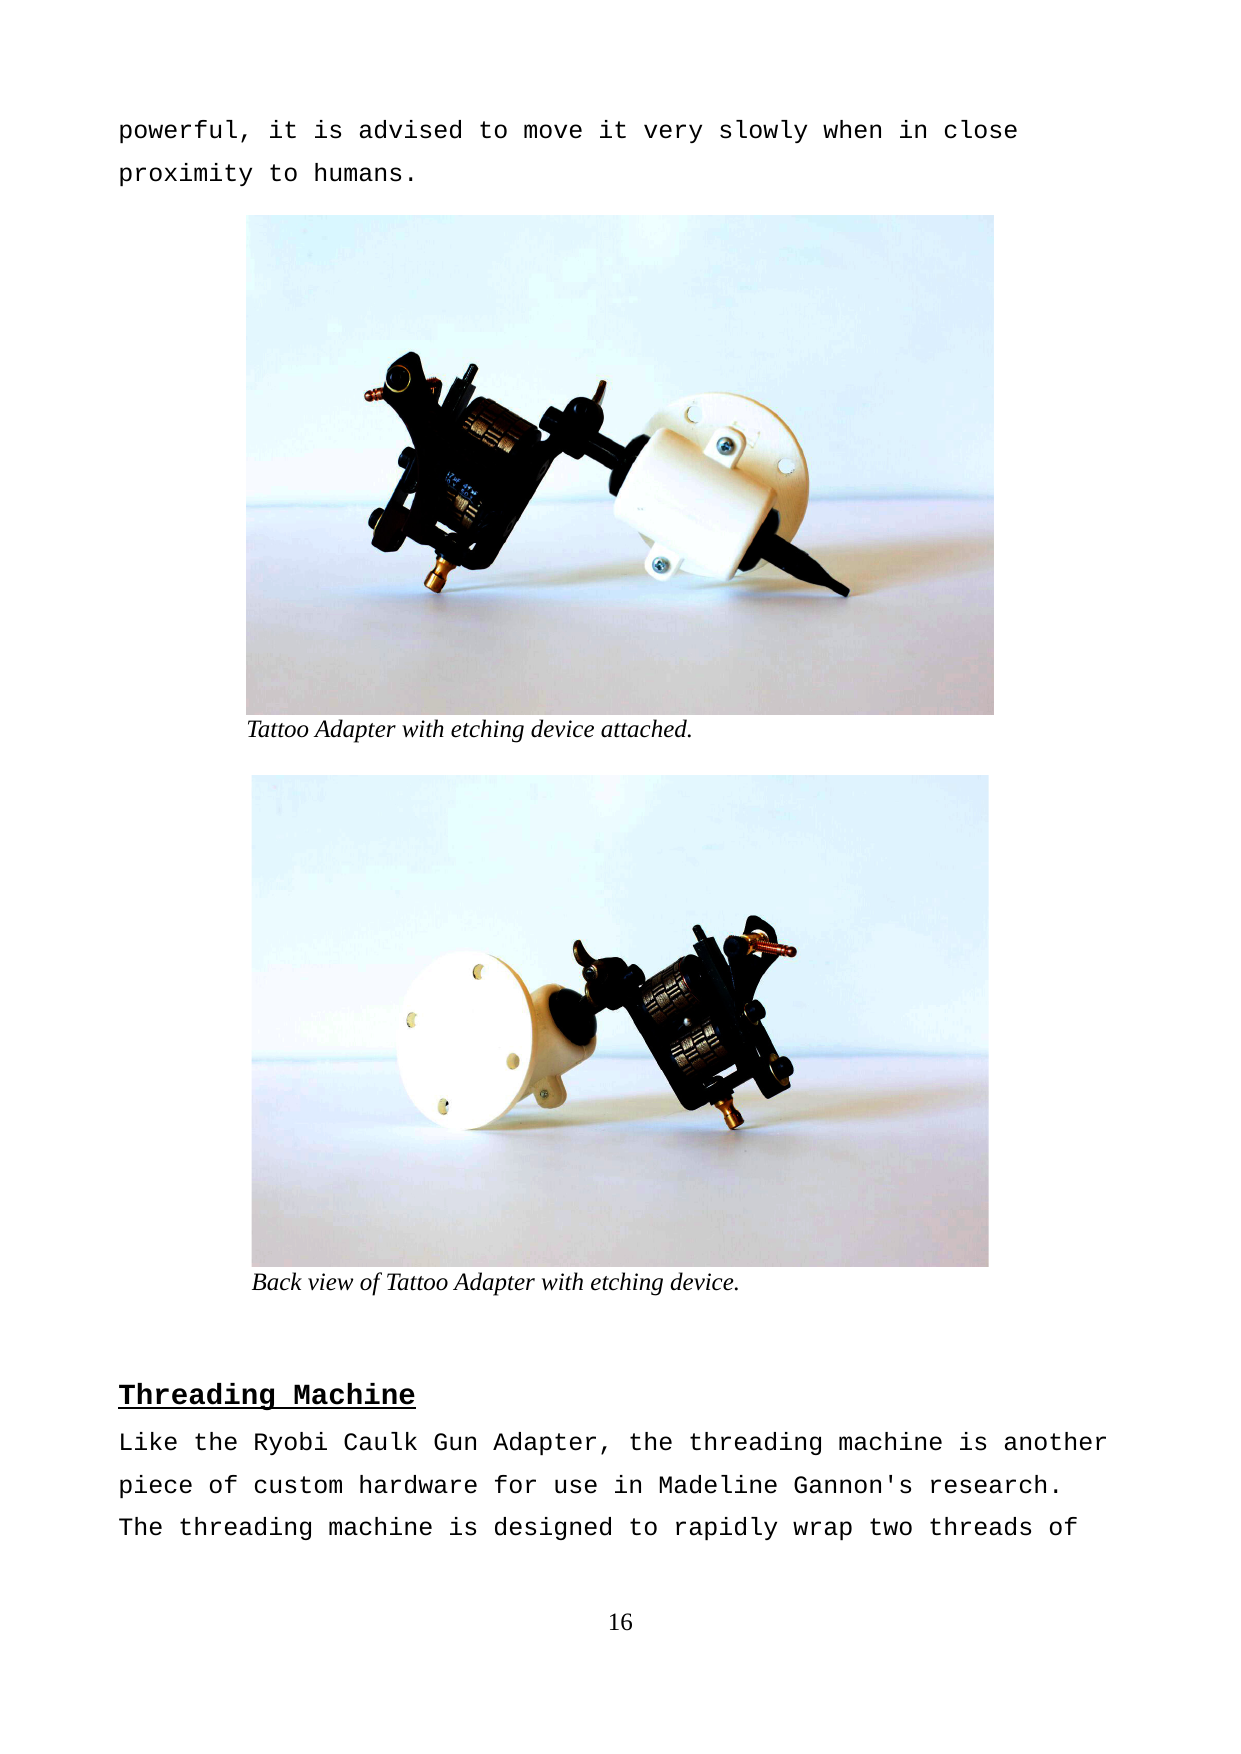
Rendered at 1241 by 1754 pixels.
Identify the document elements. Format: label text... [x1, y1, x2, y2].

text Threading Machine [118, 1380, 1122, 1413]
text Like the Ryobi Caulk Gun Adapter, the threading machine is another piece of custom hardware for use in Madeline Gannon's research. The threading machine is designed to rapidly wrap two threads of [118, 1430, 1122, 1543]
picture [246, 215, 994, 715]
picture [251, 775, 989, 1267]
text powerful, it is advised to move it very slowly when in close proximity to humans. [118, 118, 1122, 189]
text Back view of Tattoo Adapter with etching device. [251, 1267, 989, 1295]
text Tattoo Adapter with etching device attached. [246, 715, 994, 743]
